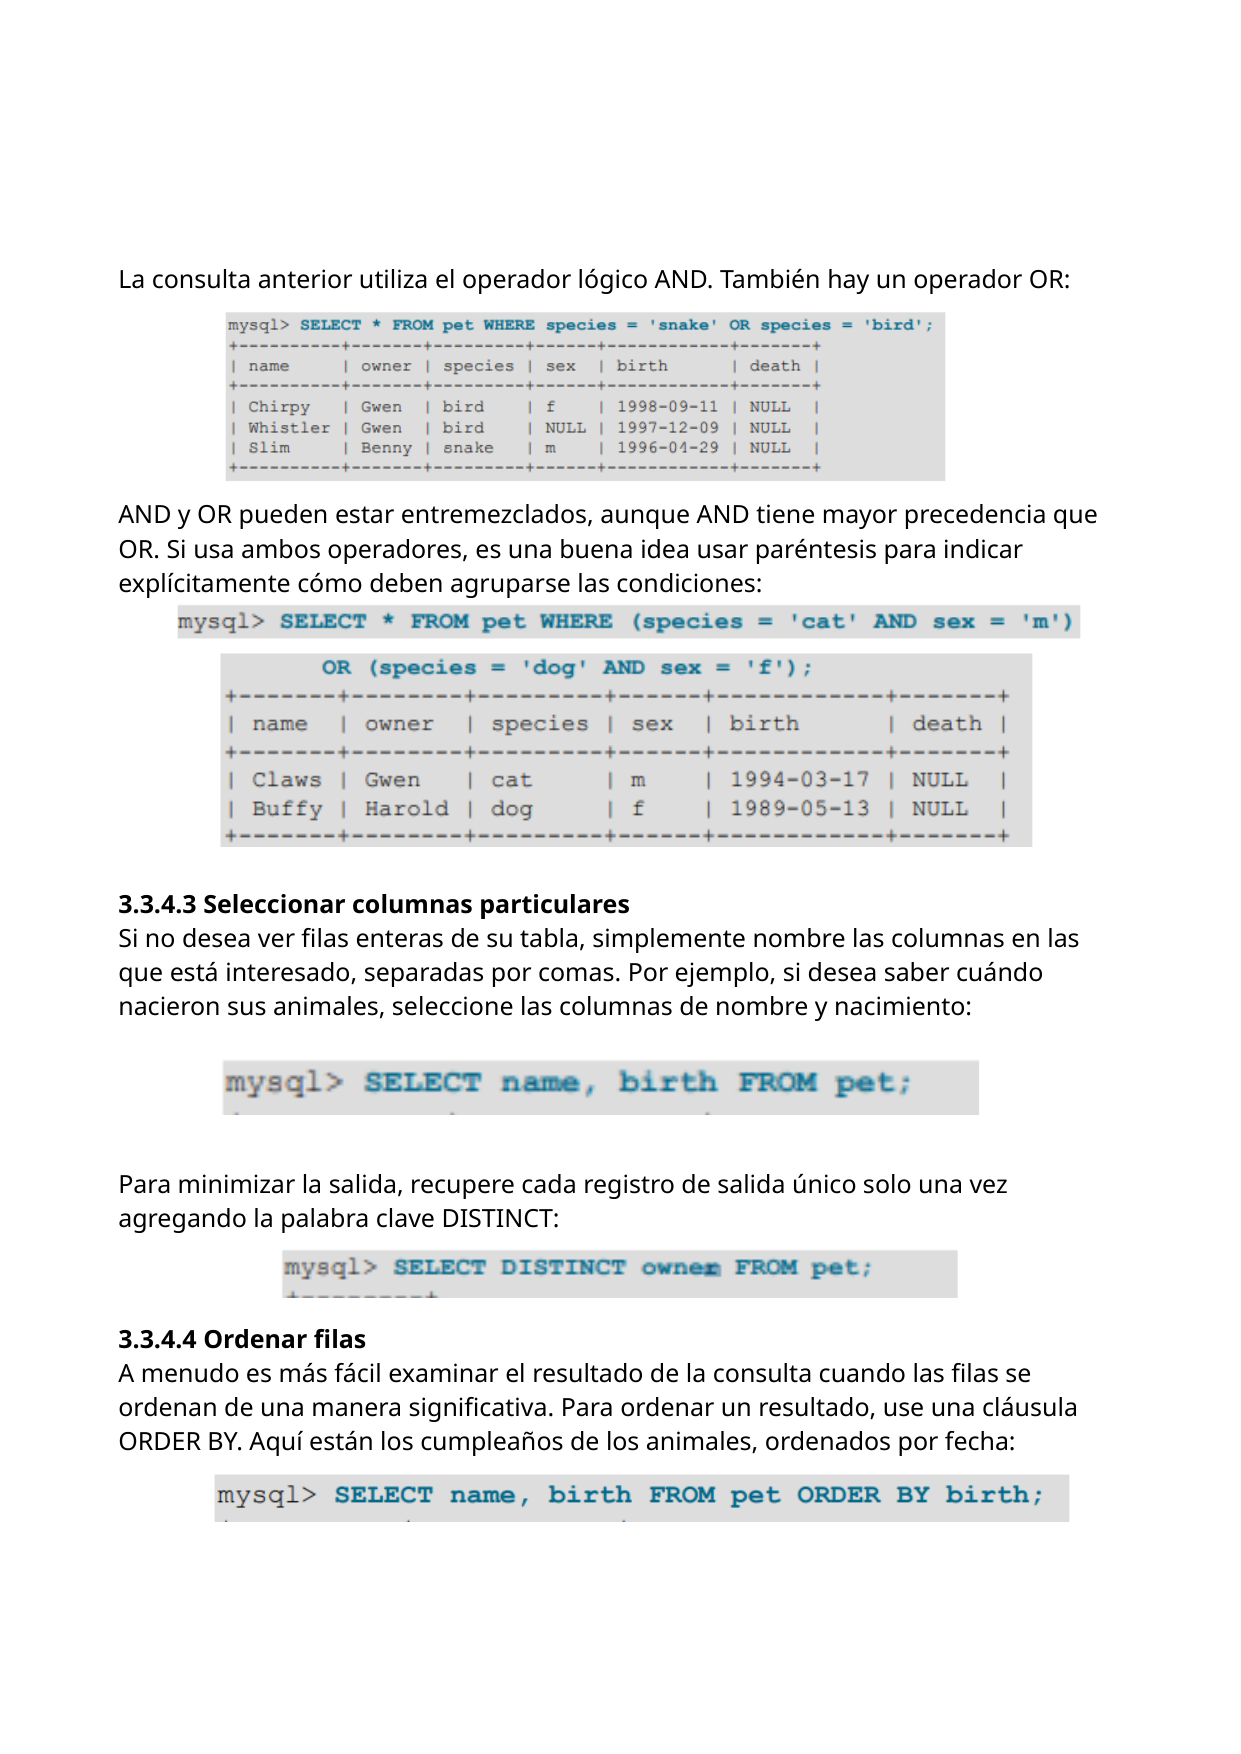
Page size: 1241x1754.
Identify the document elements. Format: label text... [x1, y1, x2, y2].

text Si no desea ver filas enteras de su tabla, simplemente nombre las columnas en las que está interesado, separadas por comas. Por ejemplo, si desea saber cuándo nacieron sus animales, seleccione las columnas de nombre y nacimiento: [118, 921, 1122, 1023]
text A menudo es más fácil examinar el resultado de la consulta cuando las filas se ordenan de una manera significativa. Para ordenar un resultado, use una cláusula ORDER BY. Aquí están los cumpleaños de los animales, ordenados por fecha: [118, 1355, 1122, 1457]
text Para minimizar la salida, recupere cada registro de salida único solo una vez agregando la palabra clave DISTINCT: [118, 1167, 1122, 1235]
text La consulta anterior utiliza el operador lógico AND. También hay un operador OR: [118, 262, 1122, 296]
text AND y OR pueden estar entremezclados, aunque AND tiene mayor precedencia que OR. Si usa ambos operadores, es una buena idea usar paréntesis para indicar explícitamente cómo deben agruparse las condiciones: [118, 497, 1122, 599]
text 3.3.4.4 Ordenar filas [118, 1321, 1122, 1355]
text 3.3.4.3 Seleccionar columnas particulares [118, 887, 1122, 921]
